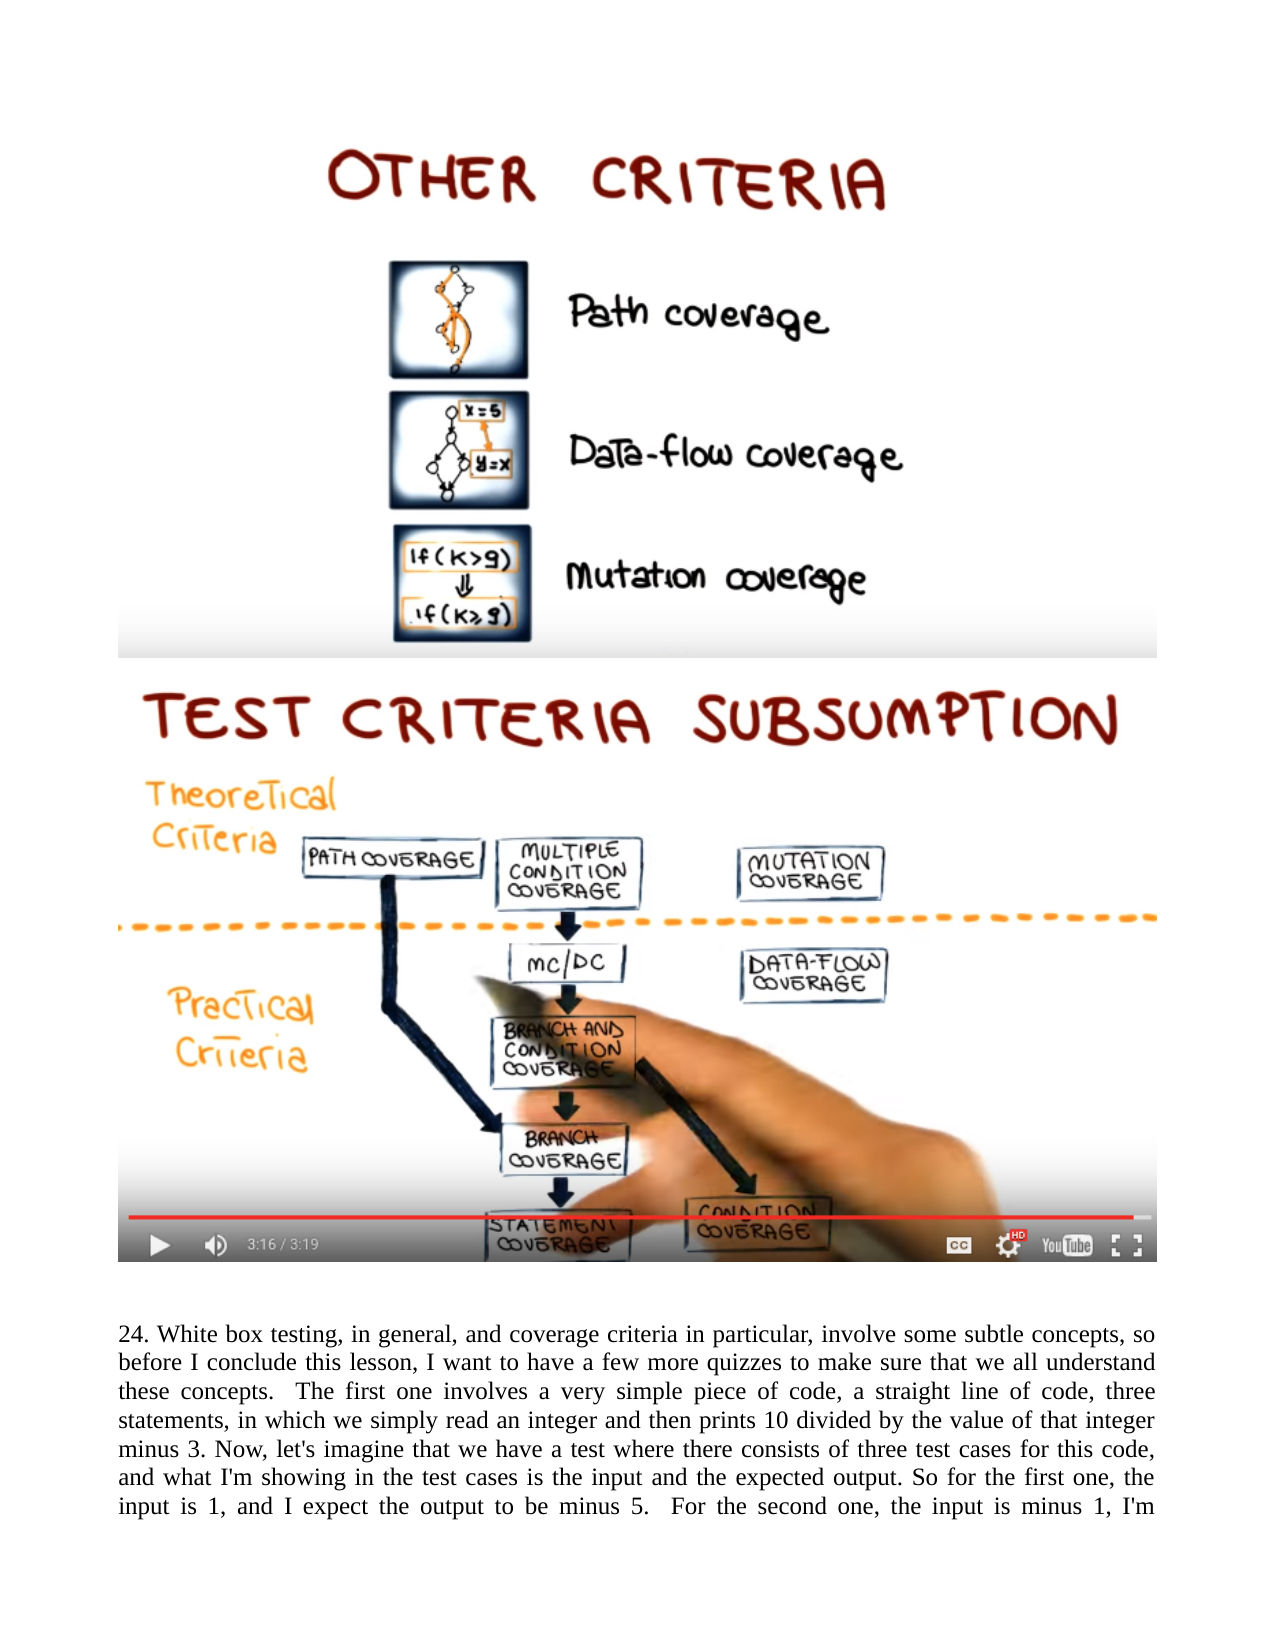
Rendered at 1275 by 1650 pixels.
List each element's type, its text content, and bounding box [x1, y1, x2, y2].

picture [118, 146, 1157, 658]
picture [118, 686, 1157, 1262]
text 24. White box testing, in general, and coverage criteria in particular, involve some subtle concepts, so before I conclude this lesson, I want to have a few more quizzes to make sure that we all understand these concepts. The first one involves a very simple piece of code, a straight line of code, three statements, in which we simply read an integer and then prints 10 divided by the value of that integer minus 3. Now, let's imagine that we have a test where there consists of three test cases for this code, and what I'm showing in the test cases is the input and the expected output. So for the first one, the input is 1, and I expect the output to be minus 5. For the second one, the input is minus 1, I'm [118, 1319, 1157, 1520]
